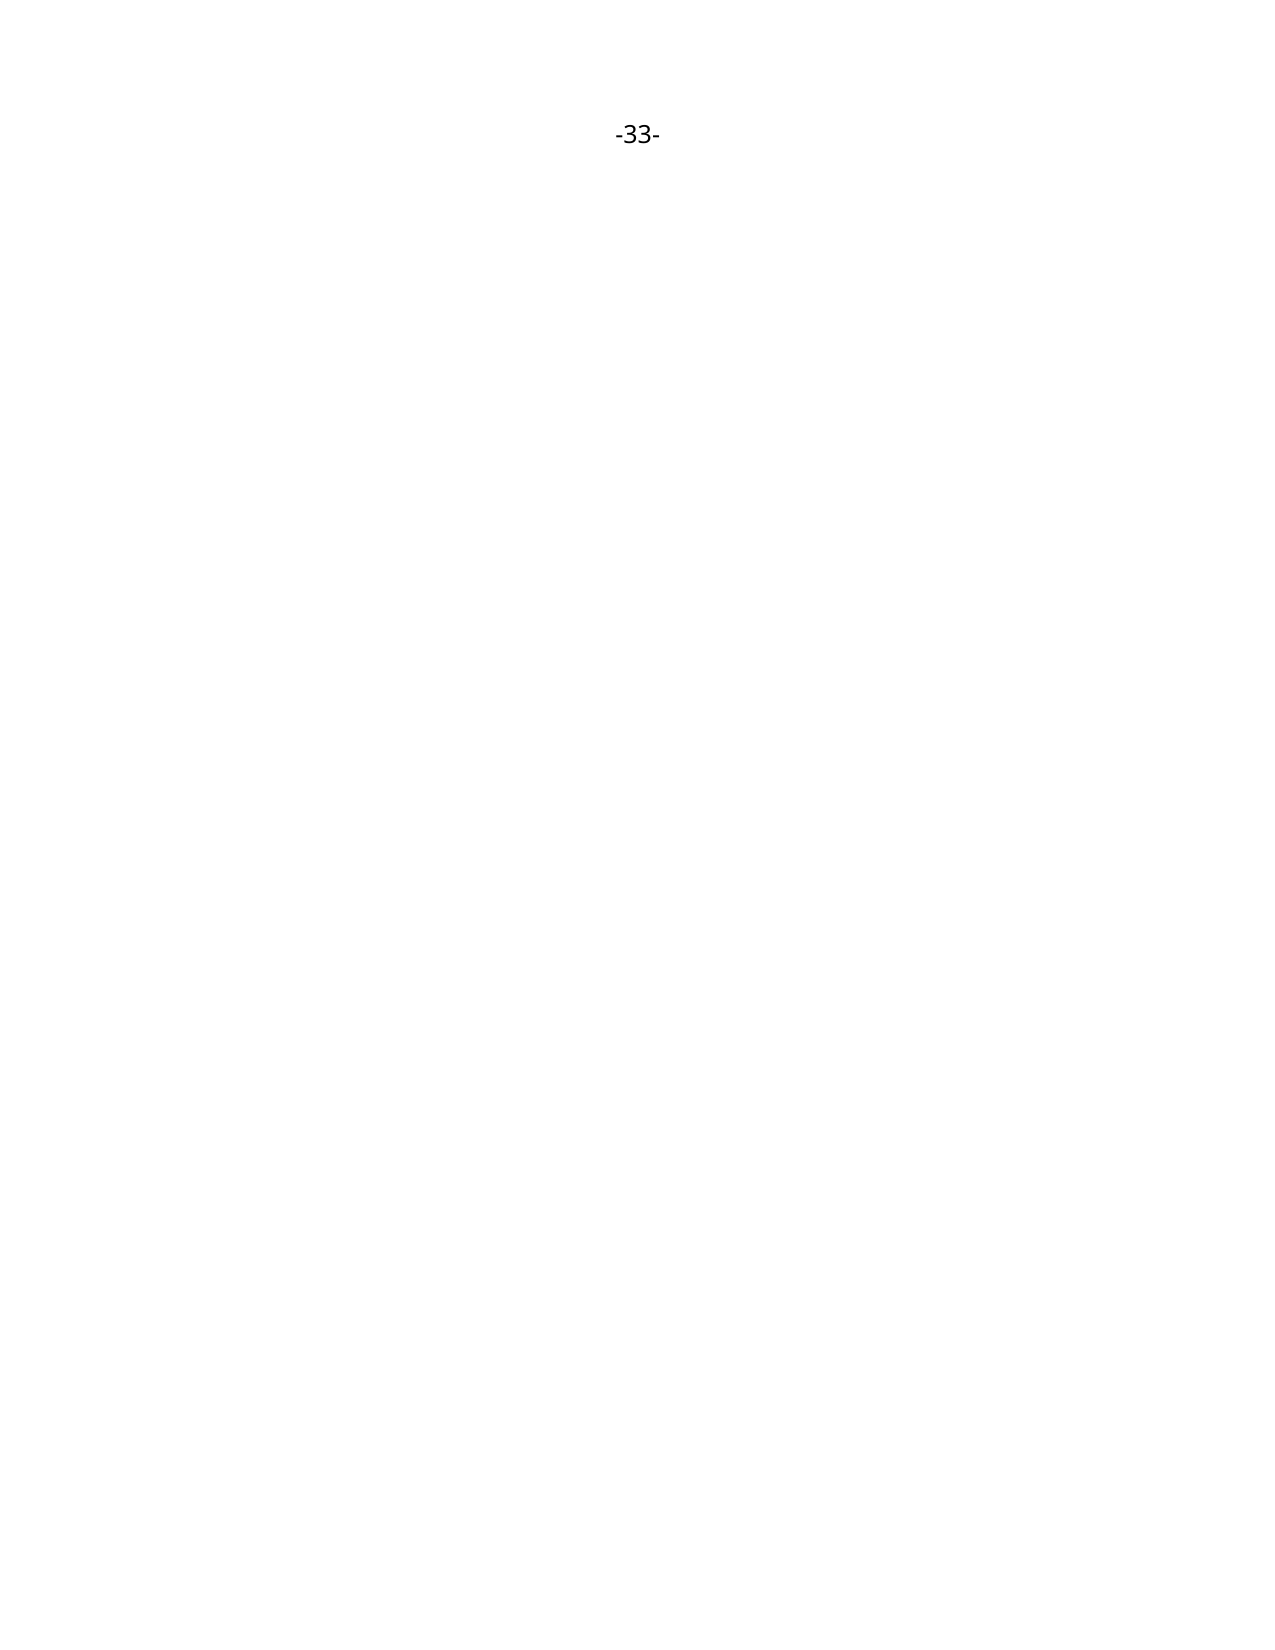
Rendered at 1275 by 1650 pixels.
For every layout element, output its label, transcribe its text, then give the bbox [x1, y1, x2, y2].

text -33- [119, 117, 1156, 151]
